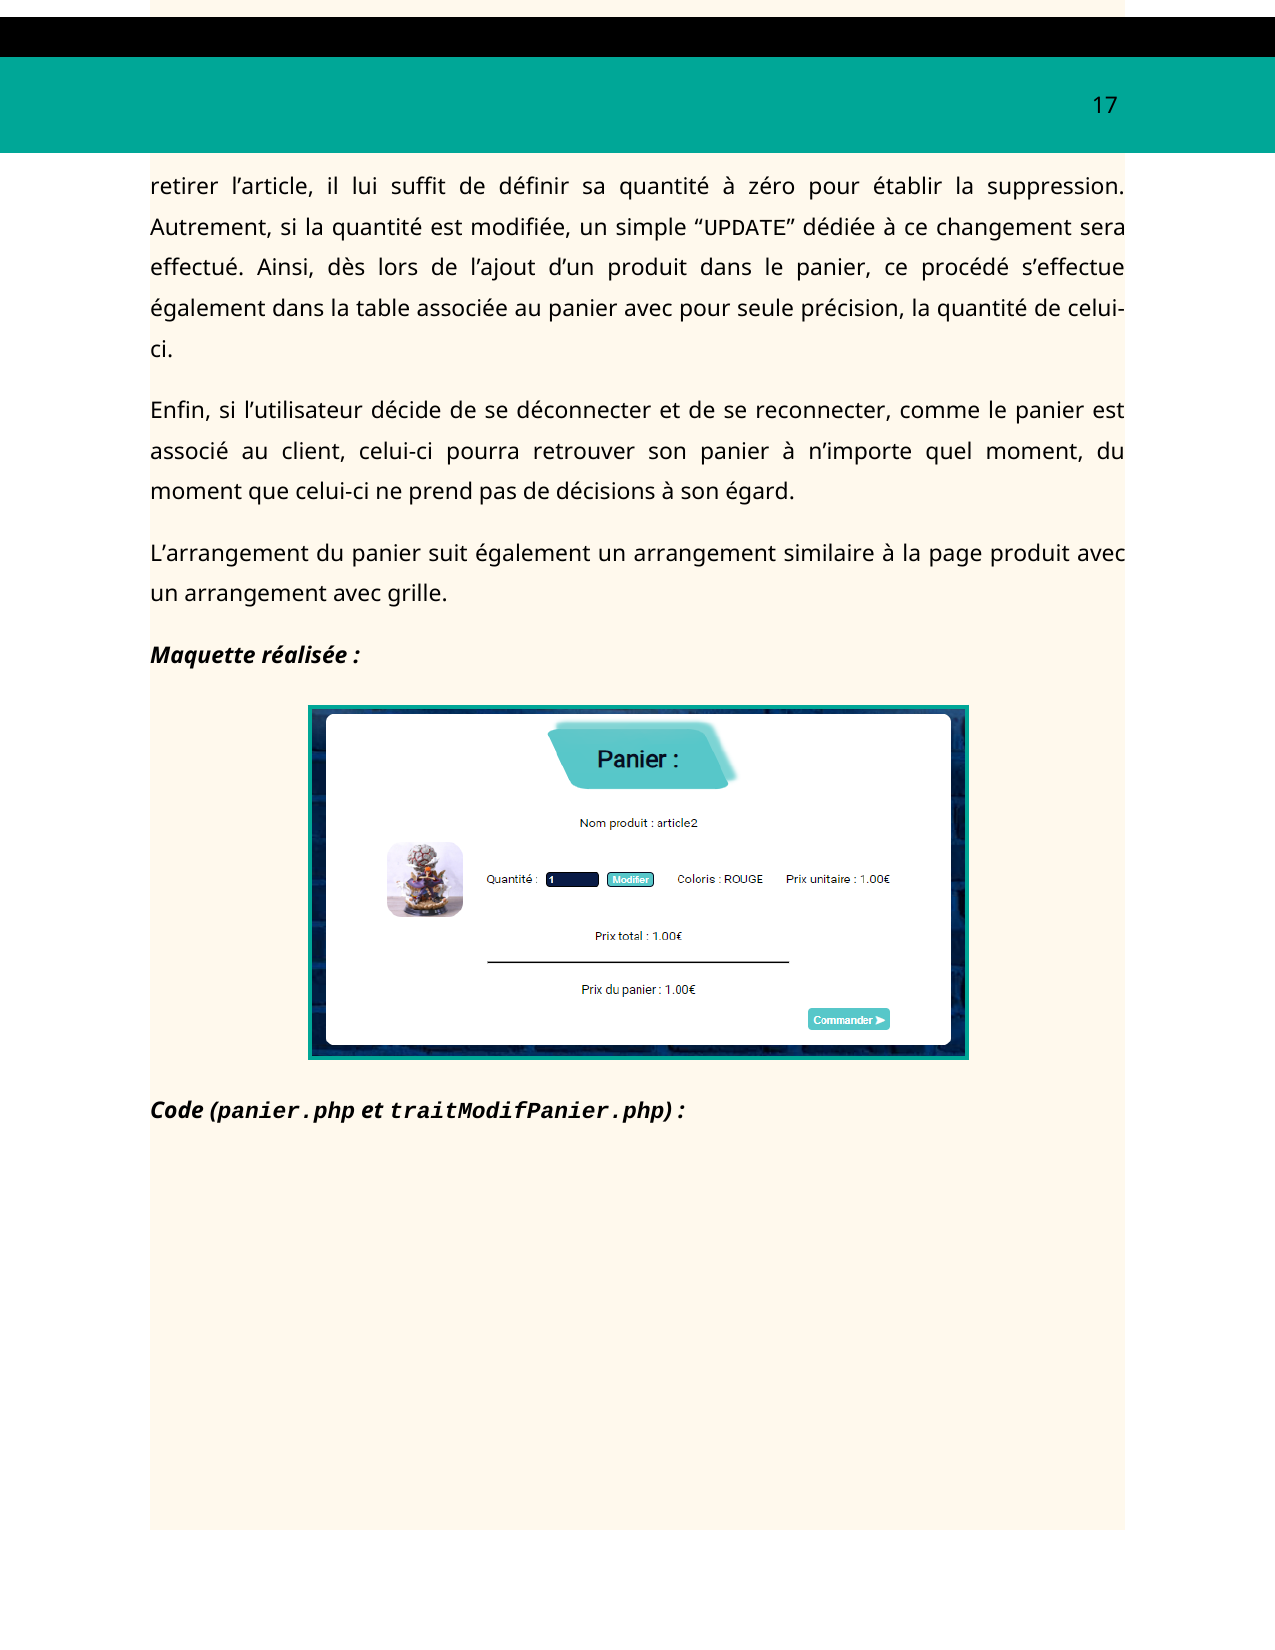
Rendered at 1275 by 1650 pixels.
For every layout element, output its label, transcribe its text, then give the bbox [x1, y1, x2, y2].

text L’arrangement du panier suit également un arrangement similaire à la page produit avec un arrangement avec grille. [150, 537, 1127, 609]
text Maquette réalisée : [150, 639, 1127, 670]
text retirer l’article, il lui suffit de définir sa quantité à zéro pour établir la suppression. Autrement, si la quantité est modifiée, un simple “UPDATE” dédiée à ce changement sera effectué. Ainsi, dès lors de l’ajout d’un produit dans le panier, ce procédé s’effectue également dans la table associée au panier avec pour seule précision, la quantité de celui-ci. [150, 170, 1127, 364]
picture [312, 709, 965, 1056]
text Enfin, si l’utilisateur décide de se déconnecter et de se reconnecter, comme le panier est associé au client, celui-ci pourra retrouver son panier à n’importe quel moment, du moment que celui-ci ne prend pas de décisions à son égard. [150, 394, 1127, 507]
text Code (panier.php et traitModifPanier.php) : [150, 1094, 1127, 1126]
